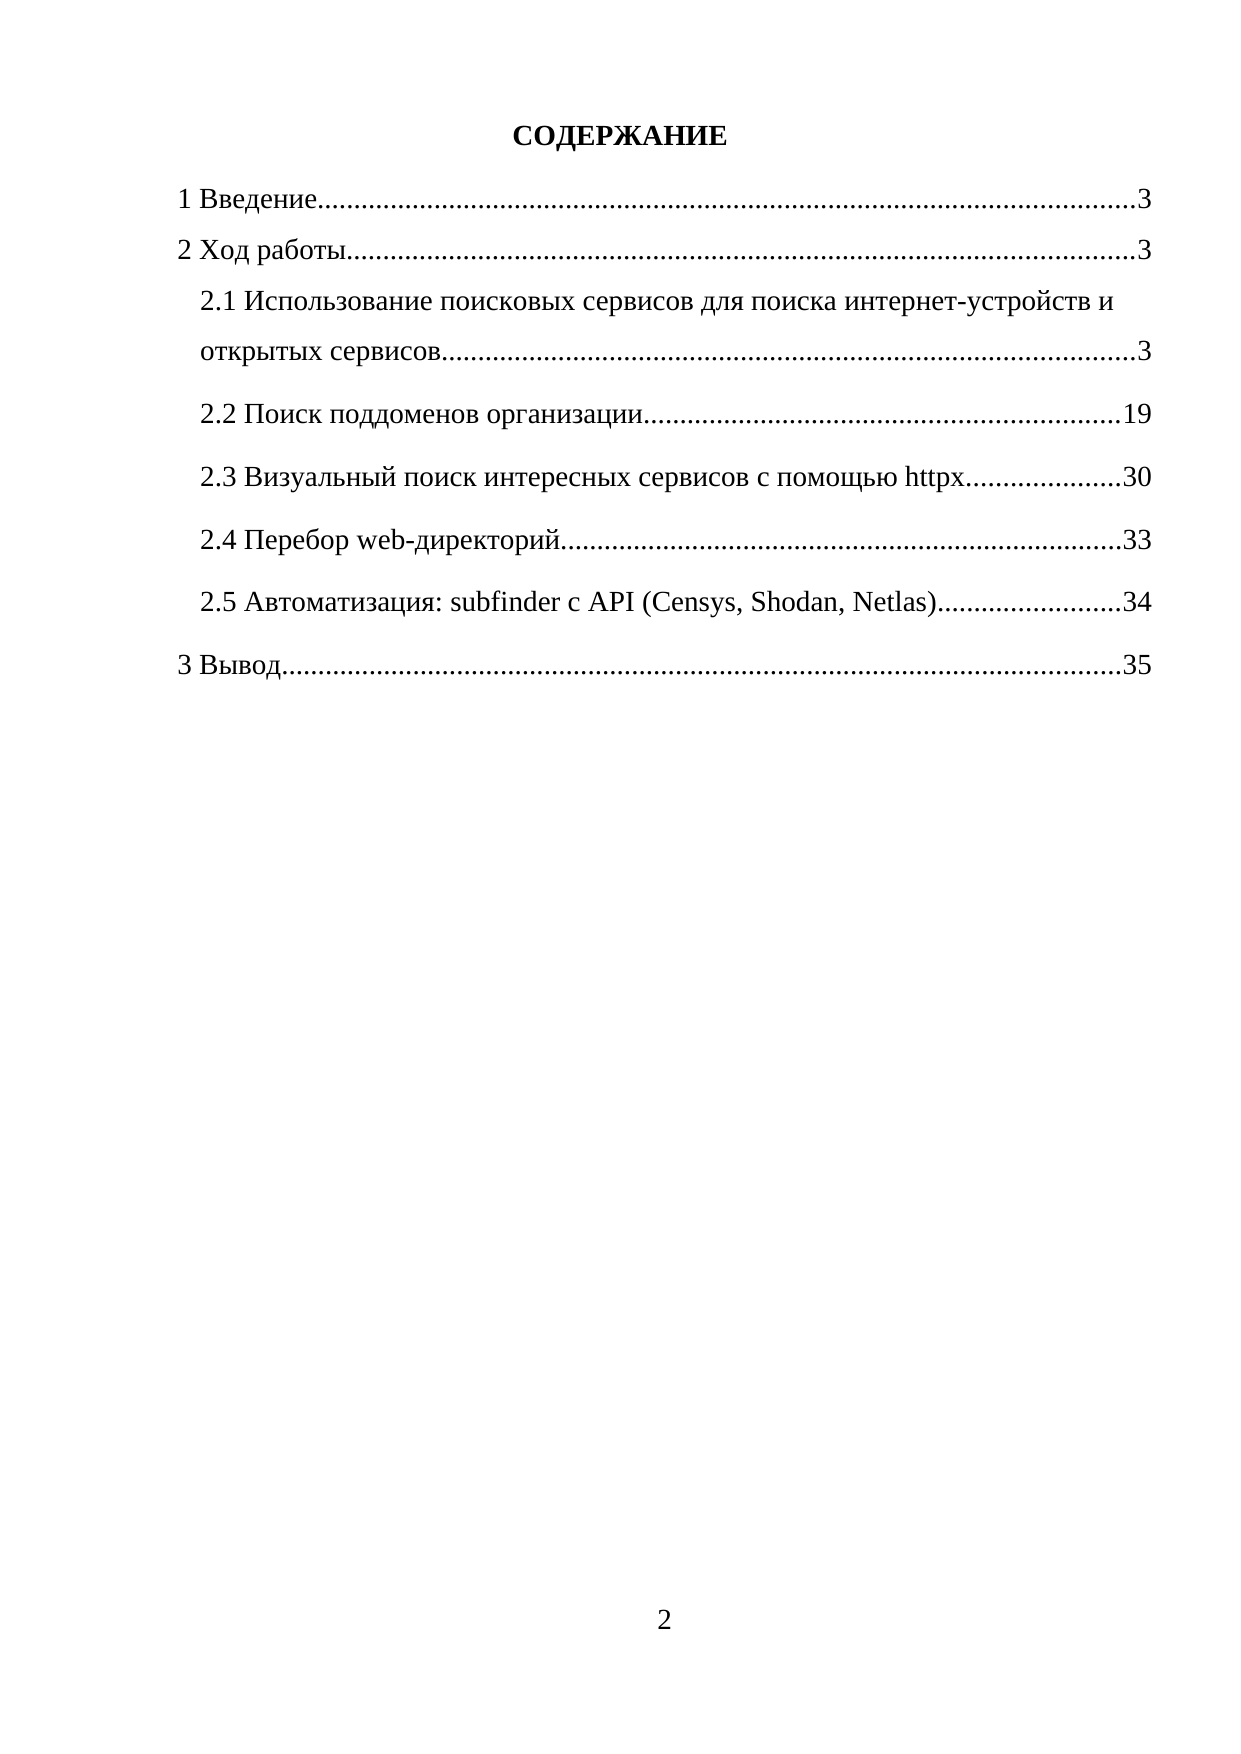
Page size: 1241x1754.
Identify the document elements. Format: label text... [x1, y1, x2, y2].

text 2.5 Автоматизация: subfinder с API (Censys, Shodan, Netlas) 34 [200, 584, 1152, 618]
text 2.2 Поиск поддоменов организации 19 [200, 396, 1152, 430]
text 2.1 Использование поисковых сервисов для поиска интернет-устройств и открытых сервисов 3 [200, 283, 1152, 367]
text 2 Ход работы 3 [177, 232, 1152, 266]
text СОДЕРЖАНИЕ [0, 118, 1240, 152]
text 2.4 Перебор web-директорий 33 [200, 522, 1152, 555]
text 1 Введение 3 [177, 181, 1152, 214]
text 3 Вывод 35 [177, 647, 1152, 681]
text 2.3 Визуальный поиск интересных сервисов с помощью httpx 30 [200, 459, 1152, 492]
